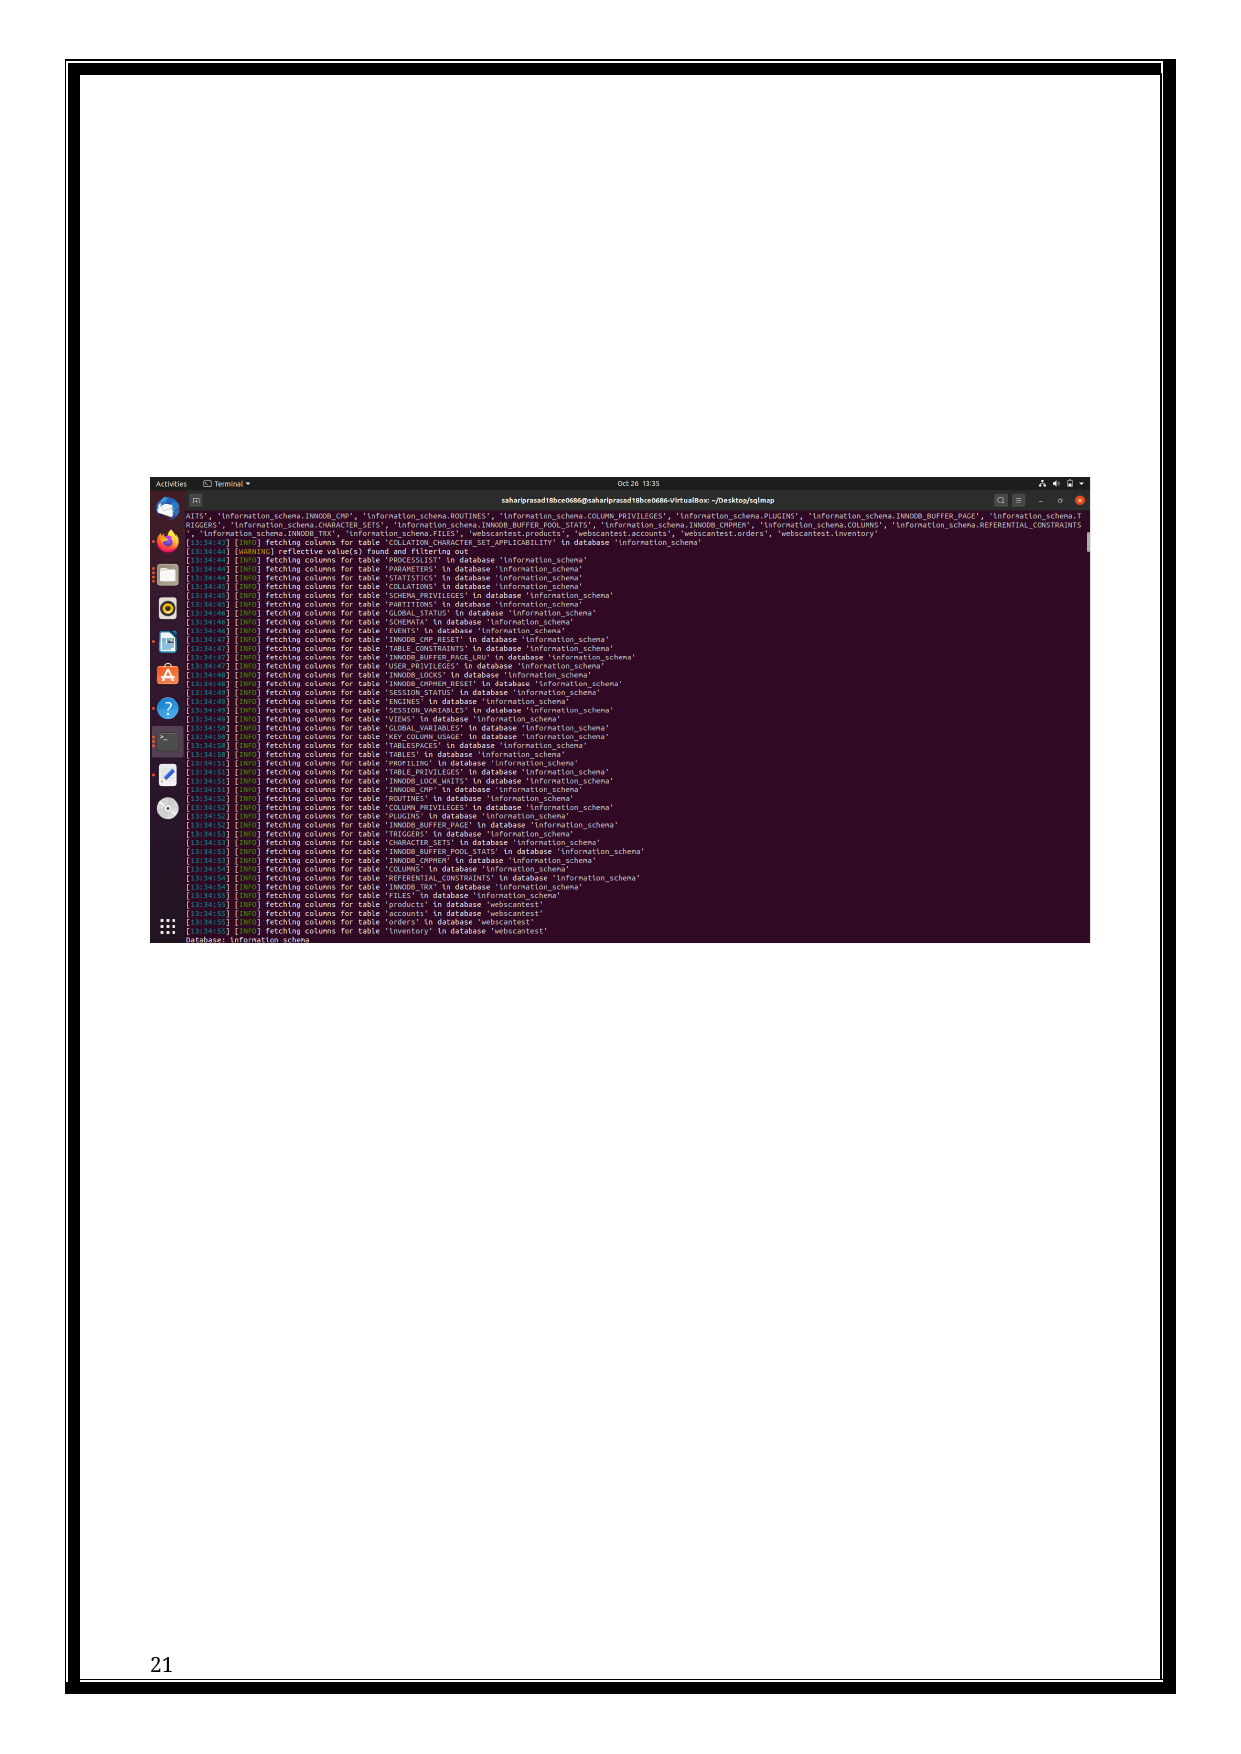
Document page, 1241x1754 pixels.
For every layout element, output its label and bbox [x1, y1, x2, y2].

picture [150, 477, 1091, 943]
